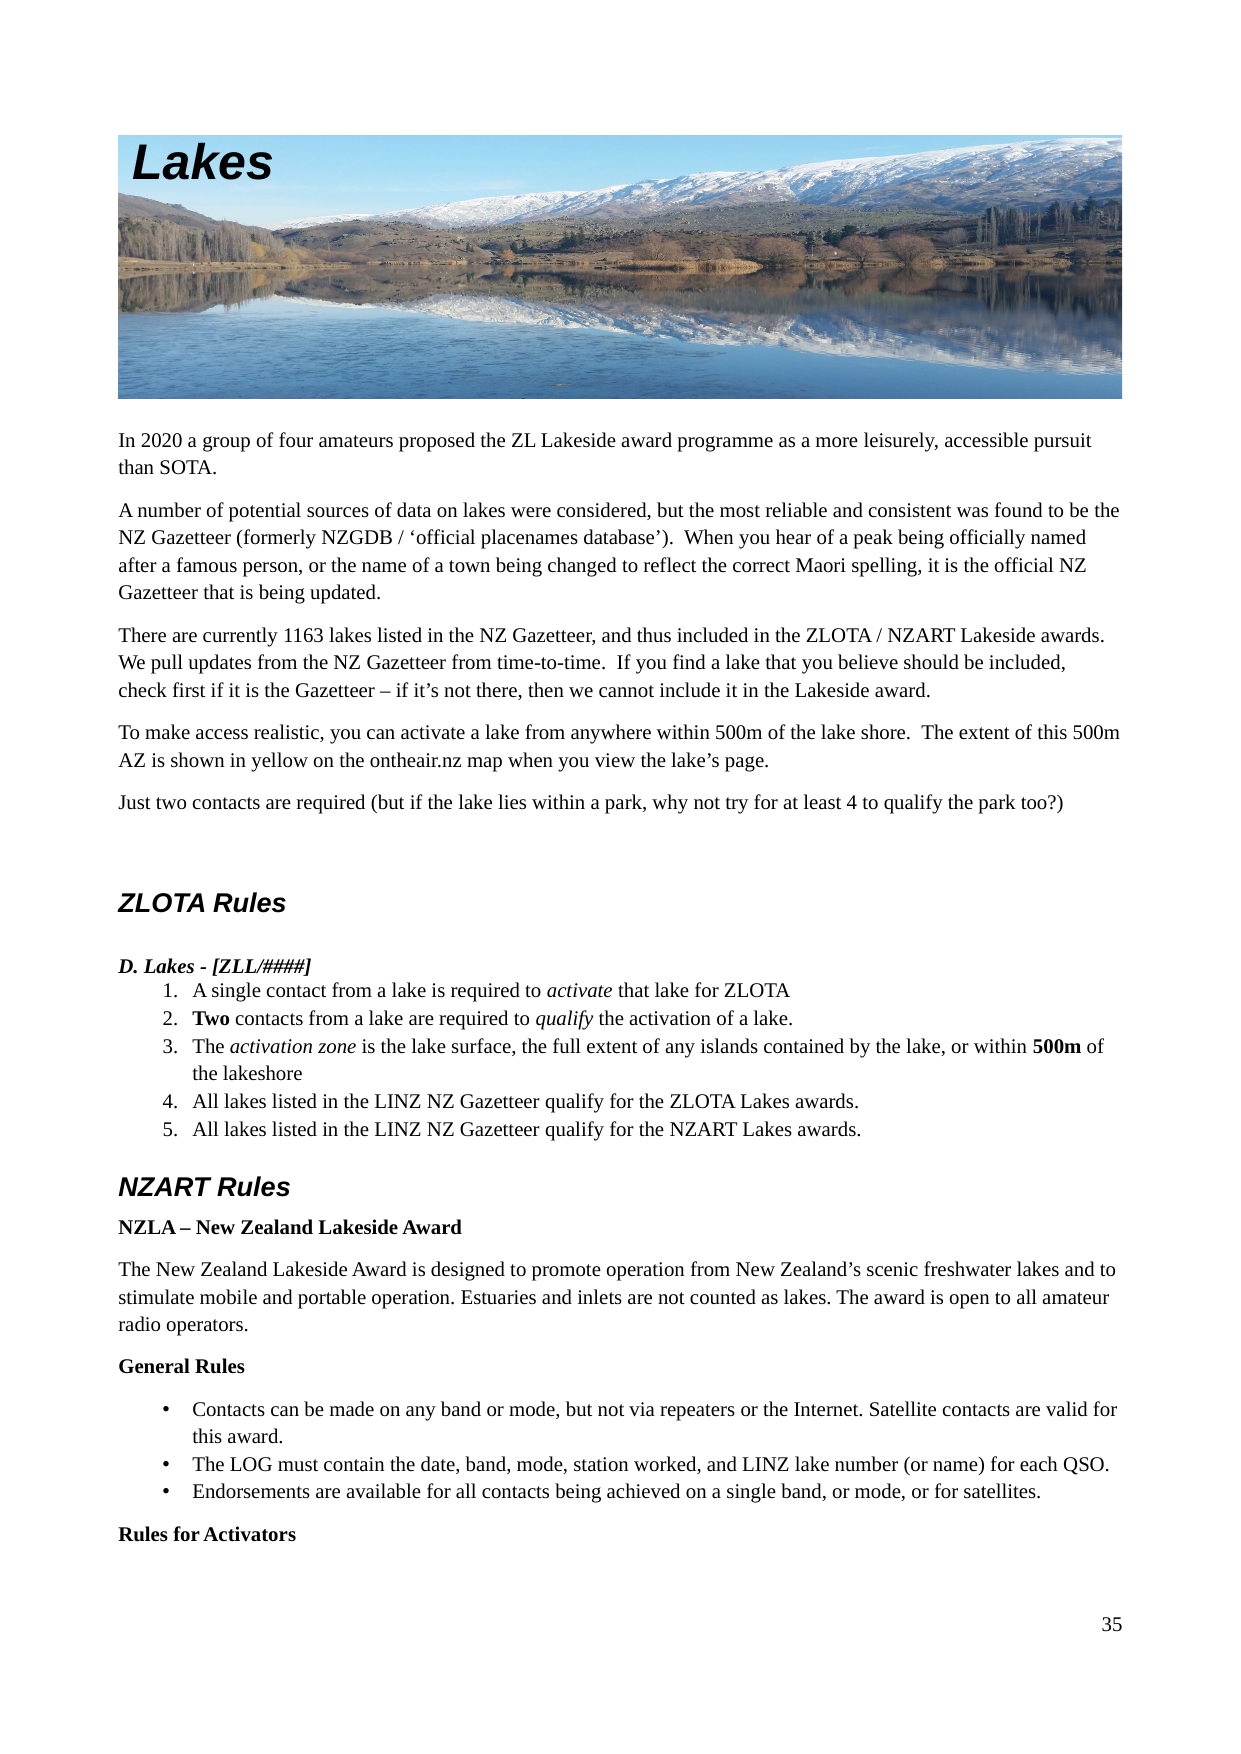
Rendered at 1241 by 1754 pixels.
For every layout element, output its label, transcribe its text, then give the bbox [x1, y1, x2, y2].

list Two contacts from a lake are required to qualify the activation of a lake. [162, 1006, 1122, 1030]
list The LOG must contain the date, band, mode, station worked, and LINZ lake number (or name) for each QSO. [162, 1452, 1122, 1476]
list All lakes listed in the LINZ NZ Gazetteer qualify for the ZLOTA Lakes awards. [162, 1089, 1122, 1113]
list Endorsements are available for all contacts being achieved on a single band, or mode, or for satellites. [162, 1479, 1122, 1503]
text NZLA – New Zealand Lakeside Award [118, 1215, 1122, 1239]
picture [118, 135, 1123, 399]
list A single contact from a lake is required to activate that lake for ZLOTA [162, 978, 1122, 1002]
text Just two contacts are required (but if the lake lies within a park, why not try for at least 4 to qualify the park too?) [118, 790, 1122, 814]
list The activation zone is the lake surface, the full extent of any islands contained by the lake, or within 500m of the lakeshore [162, 1034, 1122, 1085]
text To make access realistic, you can activate a lake from anywhere within 500m of the lake shore. The extent of this 500m AZ is shown in yellow on the ontheair.nz map when you view the lake’s page. [118, 720, 1122, 772]
list All lakes listed in the LINZ NZ Gazetteer qualify for the NZART Lakes awards. [162, 1116, 1122, 1141]
text In 2020 a group of four amateurs proposed the ZL Lakeside award programme as a more leisurely, accessible pursuit than SOTA. [118, 428, 1122, 479]
text There are currently 1163 lakes listed in the NZ Gazetteer, and thus included in the ZLOTA / NZART Lakeside awards. We pull updates from the NZ Gazetteer from time-to-time. If you find a lake that you believe should be included, check first if it is the Gazetteer – if it’s not there, then we cannot include it in the Lakeside award. [118, 622, 1122, 702]
list Contacts can be made on any band or mode, but not via repeaters or the Internet. Satellite contacts are valid for this award. [162, 1397, 1122, 1448]
text Rules for Activators [118, 1522, 1122, 1546]
text D. Lakes - [ZLL/####] [118, 954, 1122, 978]
text General Rules [118, 1354, 1122, 1378]
subtitle NZART Rules [118, 1171, 1122, 1202]
text The New Zealand Lakeside Award is designed to promote operation from New Zealand’s scenic freshwater lakes and to stimulate mobile and portable operation. Estuaries and inlets are not counted as lakes. The award is open to all amateur radio operators. [118, 1257, 1122, 1336]
subtitle ZLOTA Rules [118, 887, 1122, 918]
text A number of potential sources of data on lakes were considered, but the most reliable and consistent was found to be the NZ Gazetteer (formerly NZGDB / ‘official placenames database’). When you hear of a peak being officially named after a famous person, or the name of a town being changed to reflect the correct Maori spelling, it is the official NZ Gazetteer that is being updated. [118, 497, 1122, 604]
